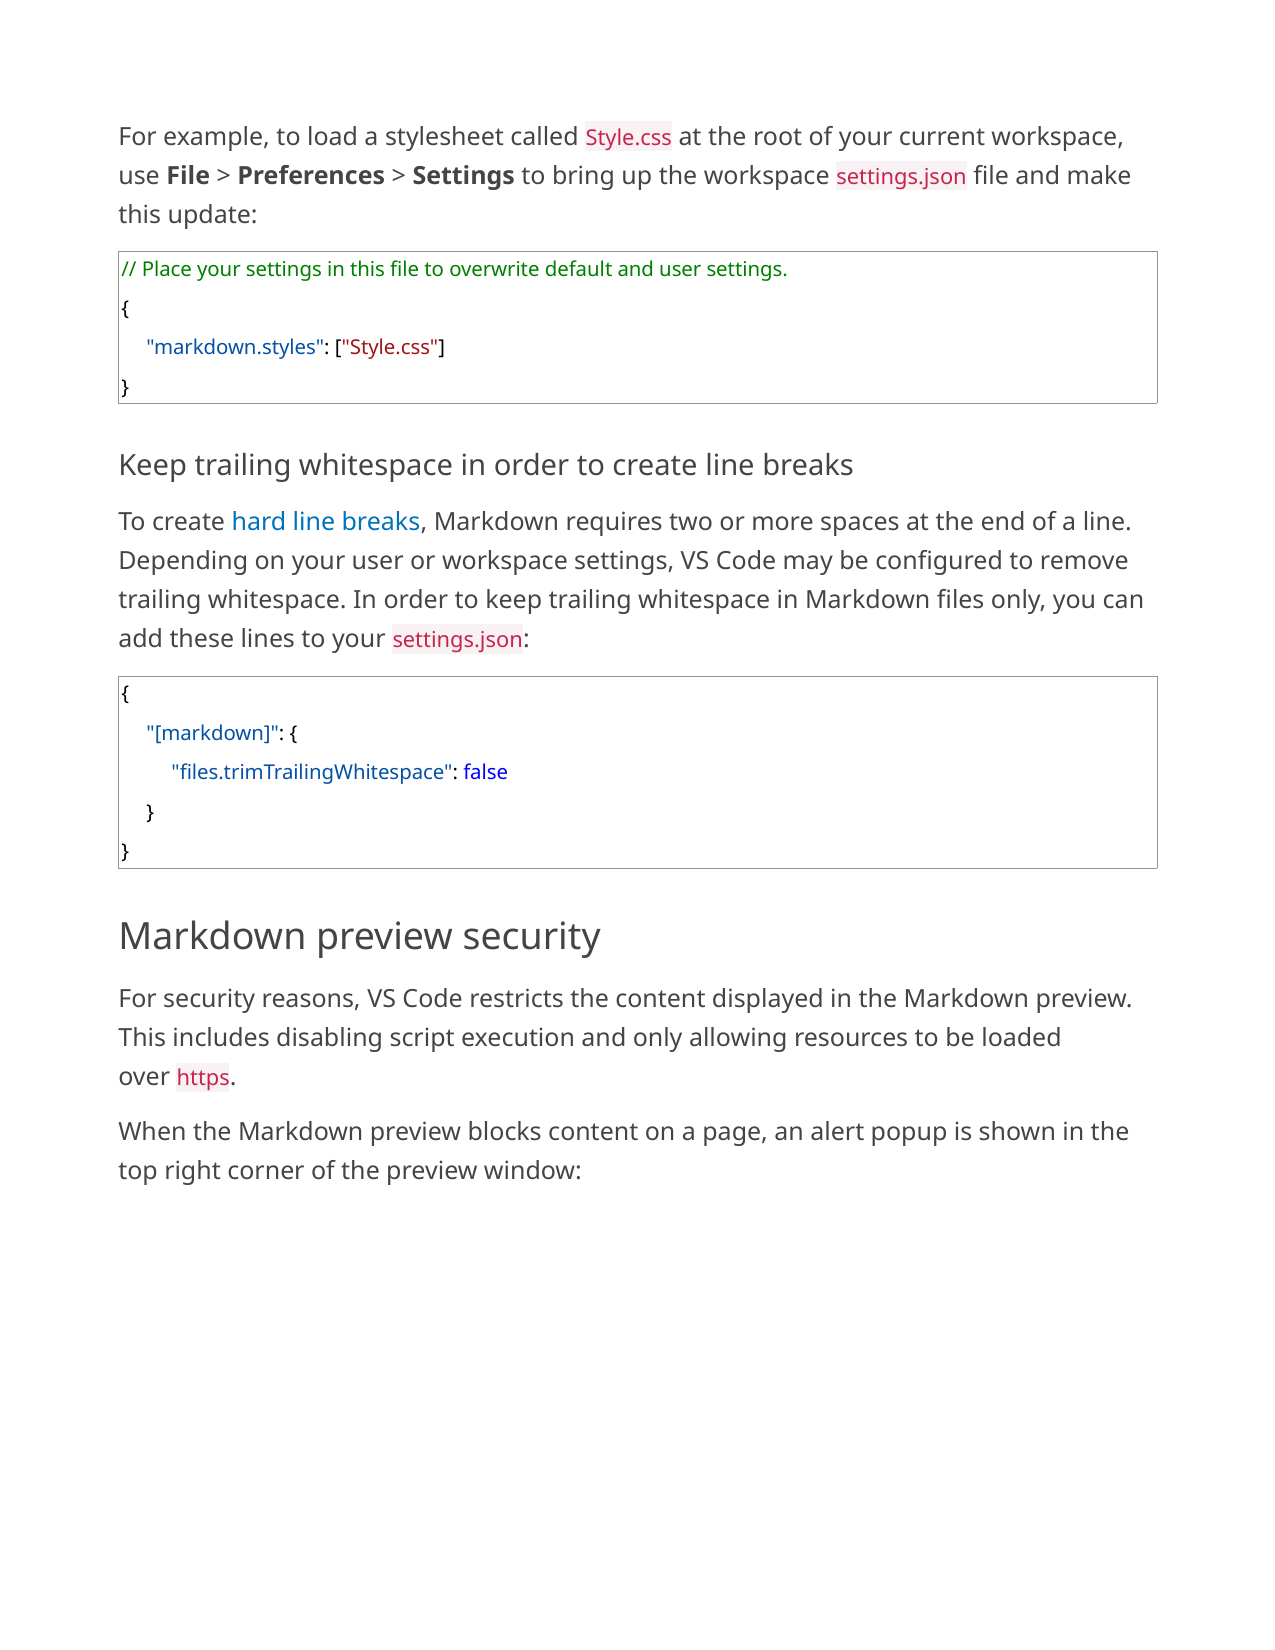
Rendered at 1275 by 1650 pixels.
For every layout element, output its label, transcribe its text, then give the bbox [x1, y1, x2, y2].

text "[markdown]": { [119, 715, 1157, 746]
text } [119, 794, 1157, 826]
subtitle Keep trailing whitespace in order to create line breaks [118, 444, 1157, 484]
text { [119, 291, 1157, 321]
text "markdown.styles": ["Style.css"] [119, 330, 1157, 361]
text "files.trimTrailingWhitespace": false [119, 755, 1157, 786]
text For example, to load a stylesheet called Style.css at the root of your current workspace, use File > Preferences > Settings to bring up the workspace settings.json file and make this update: [118, 118, 1157, 231]
text // Place your settings in this file to overwrite default and user settings. [119, 252, 1157, 282]
text For security reasons, VS Code restricts the content displayed in the Markdown preview. This includes disabling script execution and only allowing resources to be loaded over https. [118, 981, 1157, 1093]
text } [119, 834, 1157, 868]
subtitle Markdown preview security [118, 909, 1157, 960]
text } [119, 369, 1157, 403]
text To create hard line breaks, Markdown requires two or more spaces at the end of a line. Depending on your user or workspace settings, VS Code may be configured to remove trailing whitespace. In order to keep trailing whitespace in Markdown files only, you can add these lines to your settings.json: [118, 503, 1157, 655]
text { [119, 677, 1157, 707]
text When the Markdown preview blocks content on a page, an alert popup is shown in the top right corner of the preview window: [118, 1114, 1157, 1187]
